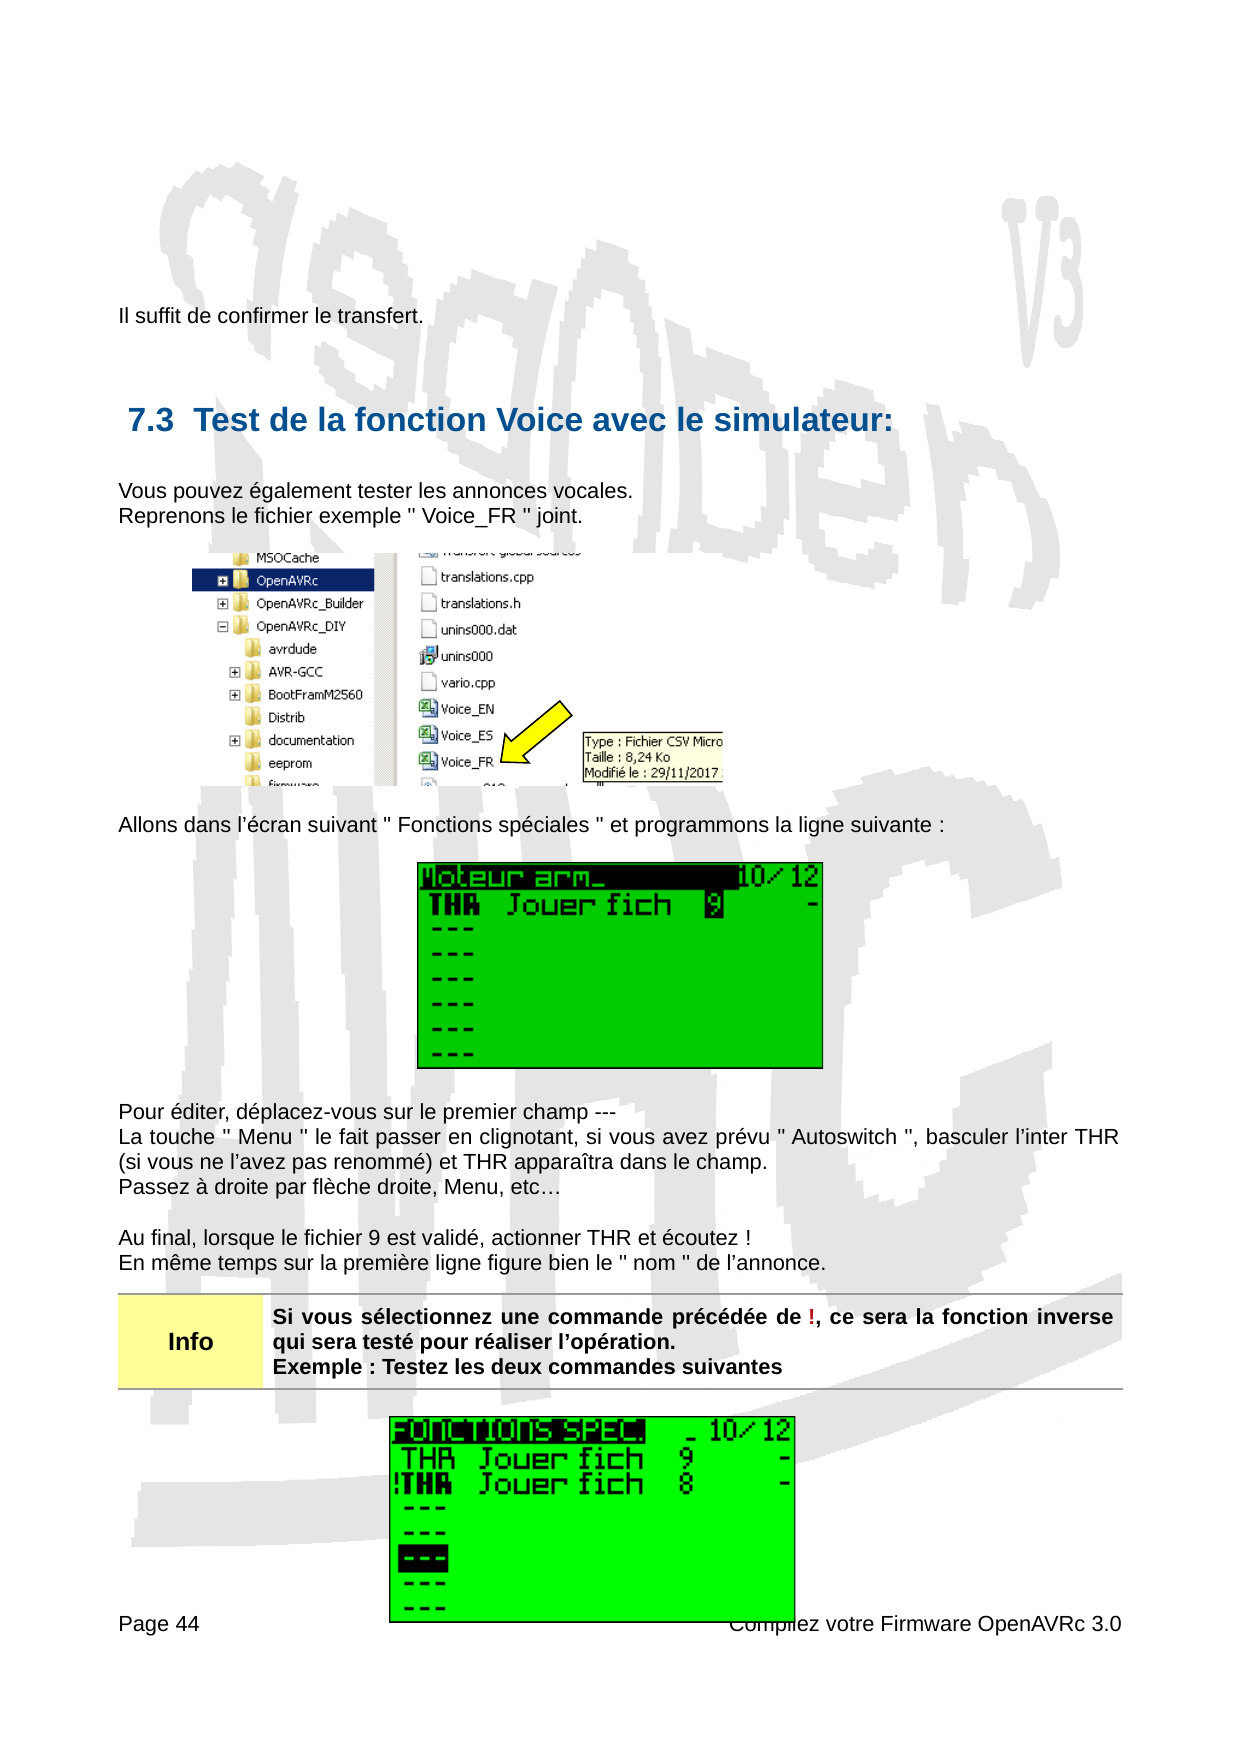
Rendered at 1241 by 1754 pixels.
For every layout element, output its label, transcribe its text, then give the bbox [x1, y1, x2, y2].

table_header Info [118, 1295, 263, 1388]
text En même temps sur la première ligne figure bien le '' nom '' de l’annonce. [118, 1250, 1122, 1275]
text Pour éditer, déplacez-vous sur le premier champ --- [118, 1099, 1122, 1124]
text Passez à droite par flèche droite, Menu, etc… [118, 1174, 1122, 1199]
subtitle Test de la fonction Voice avec le simulateur: [118, 400, 1122, 439]
text Au final, lorsque le fichier 9 est validé, actionner THR et écoutez ! [118, 1225, 1122, 1250]
picture [389, 1416, 796, 1623]
text Allons dans l’écran suivant '' Fonctions spéciales '' et programmons la ligne suivante : [118, 812, 1122, 837]
table_header Si vous sélectionnez une commande précédée de !, ce sera la fonction inverse qui sera testé pour réaliser l’opération. Exemple : Testez les deux commandes suivantes [264, 1295, 1122, 1388]
text La touche '' Menu '' le fait passer en clignotant, si vous avez prévu '' Autoswitch '', basculer l’inter THR (si vous ne l’avez pas renommé) et THR apparaîtra dans le champ. [118, 1124, 1122, 1174]
text Vous pouvez également tester les annonces vocales. [118, 478, 1122, 503]
text Reprenons le fichier exemple '' Voice_FR '' joint. [118, 503, 1122, 528]
text Il suffit de confirmer le transfert. [118, 303, 1122, 328]
picture [417, 862, 824, 1069]
